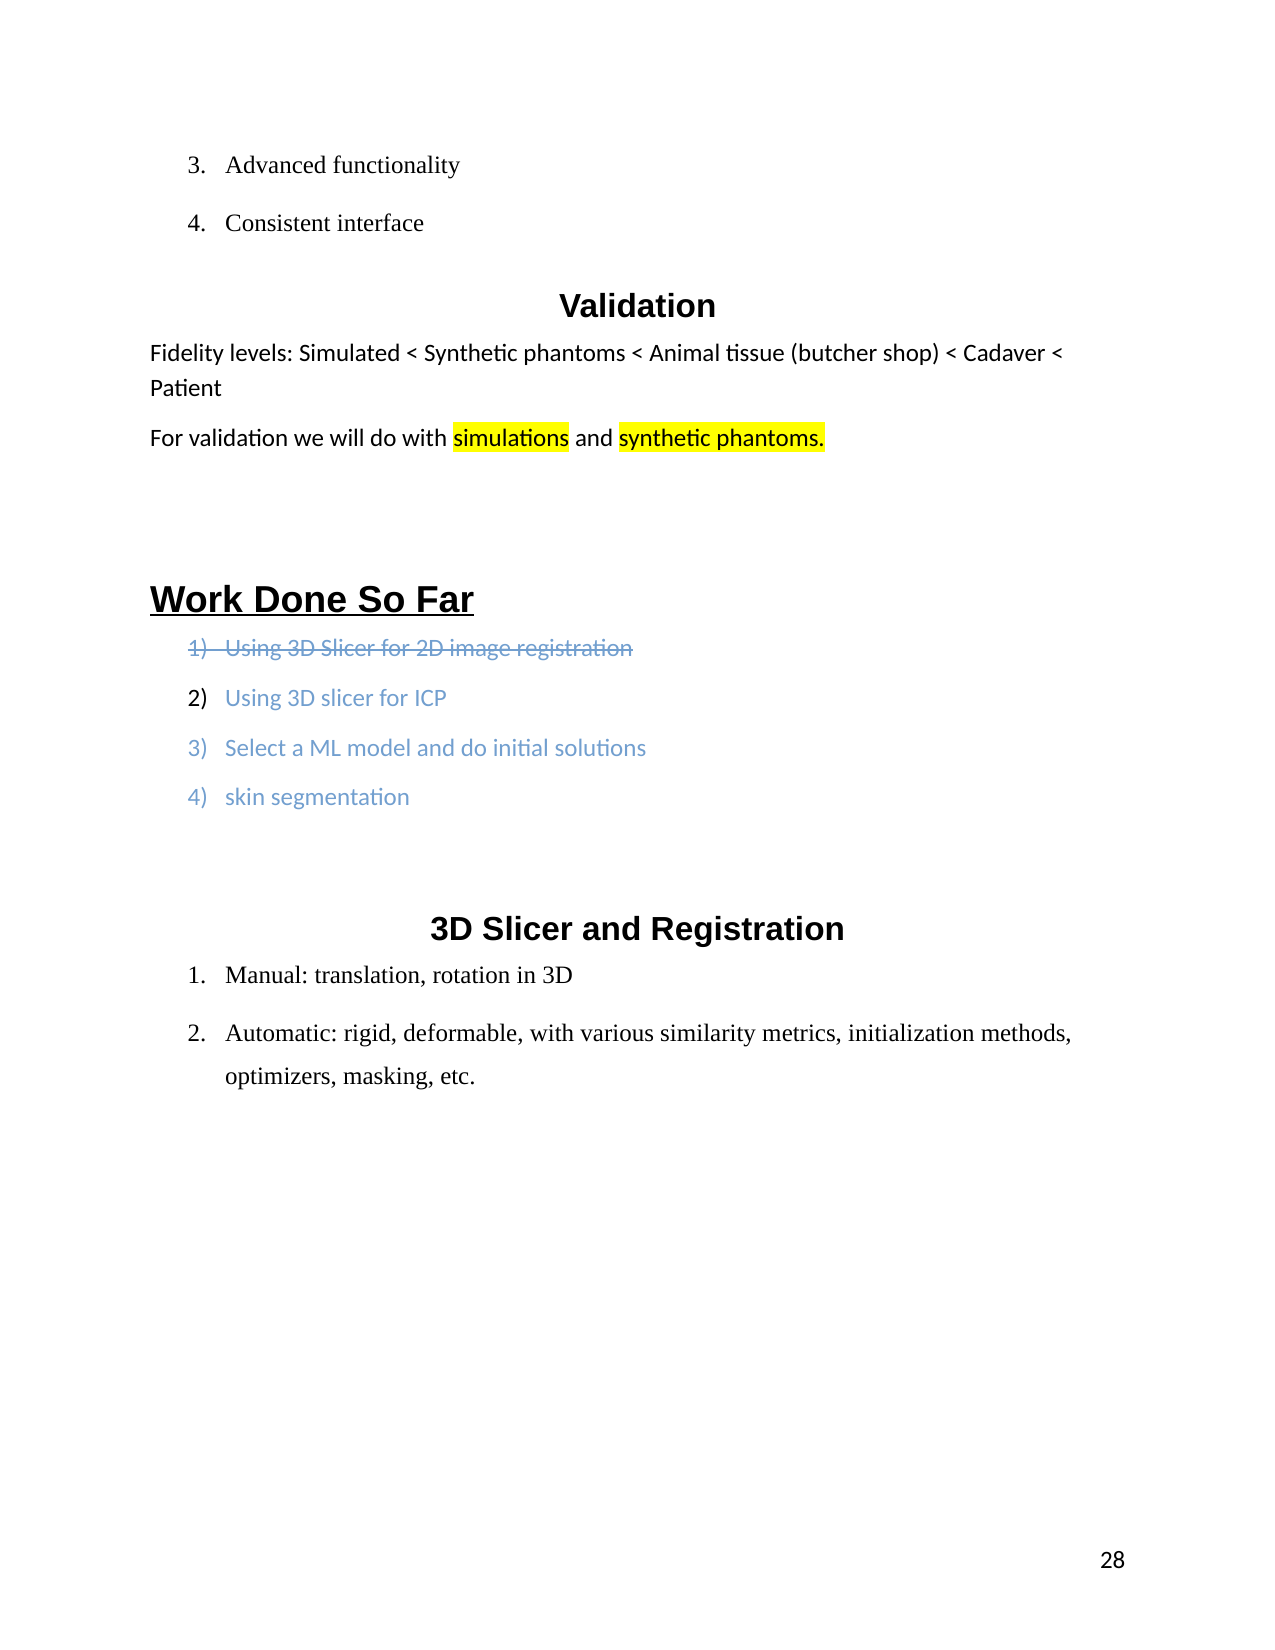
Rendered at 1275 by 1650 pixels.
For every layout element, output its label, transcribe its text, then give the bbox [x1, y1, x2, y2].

text For validation we will do with simulations and synthetic phantoms. [150, 422, 1125, 452]
list Automatic: rigid, deformable, with various similarity metrics, initialization methods, optimizers, masking, etc. [187, 1018, 1125, 1090]
list Consistent interface [187, 208, 1125, 236]
subtitle Work Done So Far [150, 577, 1125, 620]
subtitle Validation [150, 286, 1125, 325]
list Using 3D slicer for ICP [187, 682, 1125, 713]
list Manual: translation, rotation in 3D [187, 960, 1125, 989]
list Advanced functionality [187, 150, 1125, 179]
list Using 3D Slicer for 2D image registration [187, 633, 1125, 663]
subtitle 3D Slicer and Registration [150, 909, 1125, 948]
list Select a ML model and do initial solutions [187, 732, 1125, 762]
text Fidelity levels: Simulated < Synthetic phantoms < Animal tissue (butcher shop) < Cadaver < Patient [150, 337, 1125, 403]
list skin segmentation [187, 781, 1125, 812]
